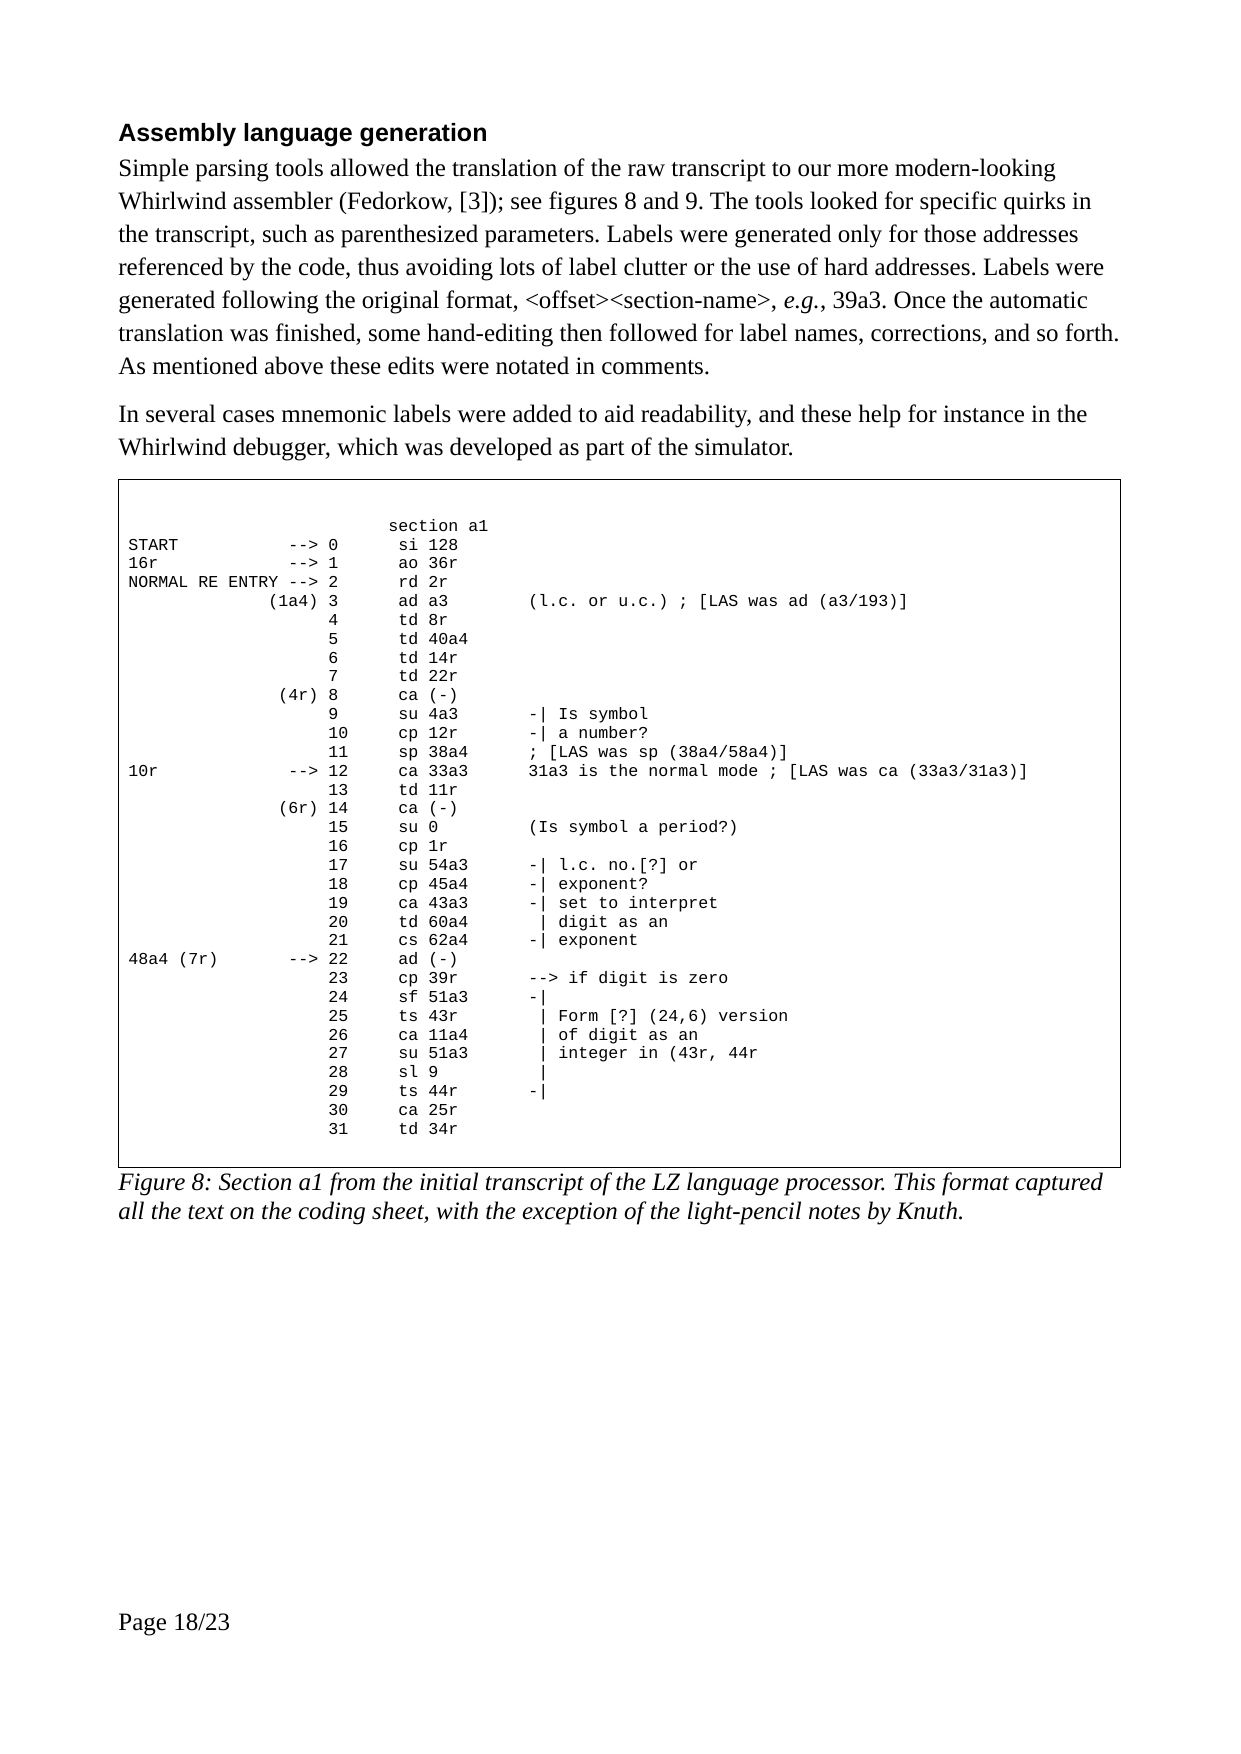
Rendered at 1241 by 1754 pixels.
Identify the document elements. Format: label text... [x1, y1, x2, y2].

subtitle Assembly language generation [118, 118, 1122, 147]
text Figure 8: Section a1 from the initial transcript of the LZ language processor. This format captured all the text on the coding sheet, with the exception of the light-pencil notes by Knuth. [118, 1168, 1121, 1225]
text Simple parsing tools allowed the translation of the raw transcript to our more modern-looking Whirlwind assembler (Fedorkow, [3]); see figures 8 and 9. The tools looked for specific quirks in the transcript, such as parenthesized parameters. Labels were generated only for those addresses referenced by the code, thus avoiding lots of label clutter or the use of hard addresses. Labels were generated following the original format, <offset><section-name>, e.g., 39a3. Once the automatic translation was finished, some hand-editing then followed for label names, corrections, and so forth. As mentioned above these edits were notated in comments. [118, 153, 1122, 380]
text Figure 8: Section a1 from the initial transcript of the LZ language processor. This format captured all the text on the coding sheet, with the exception of the light-pencil notes by Knuth. [119, 492, 1120, 1167]
text In several cases mnemonic labels were added to aid readability, and these help for instance in the Whirlwind debugger, which was developed as part of the simulator. [118, 399, 1122, 461]
